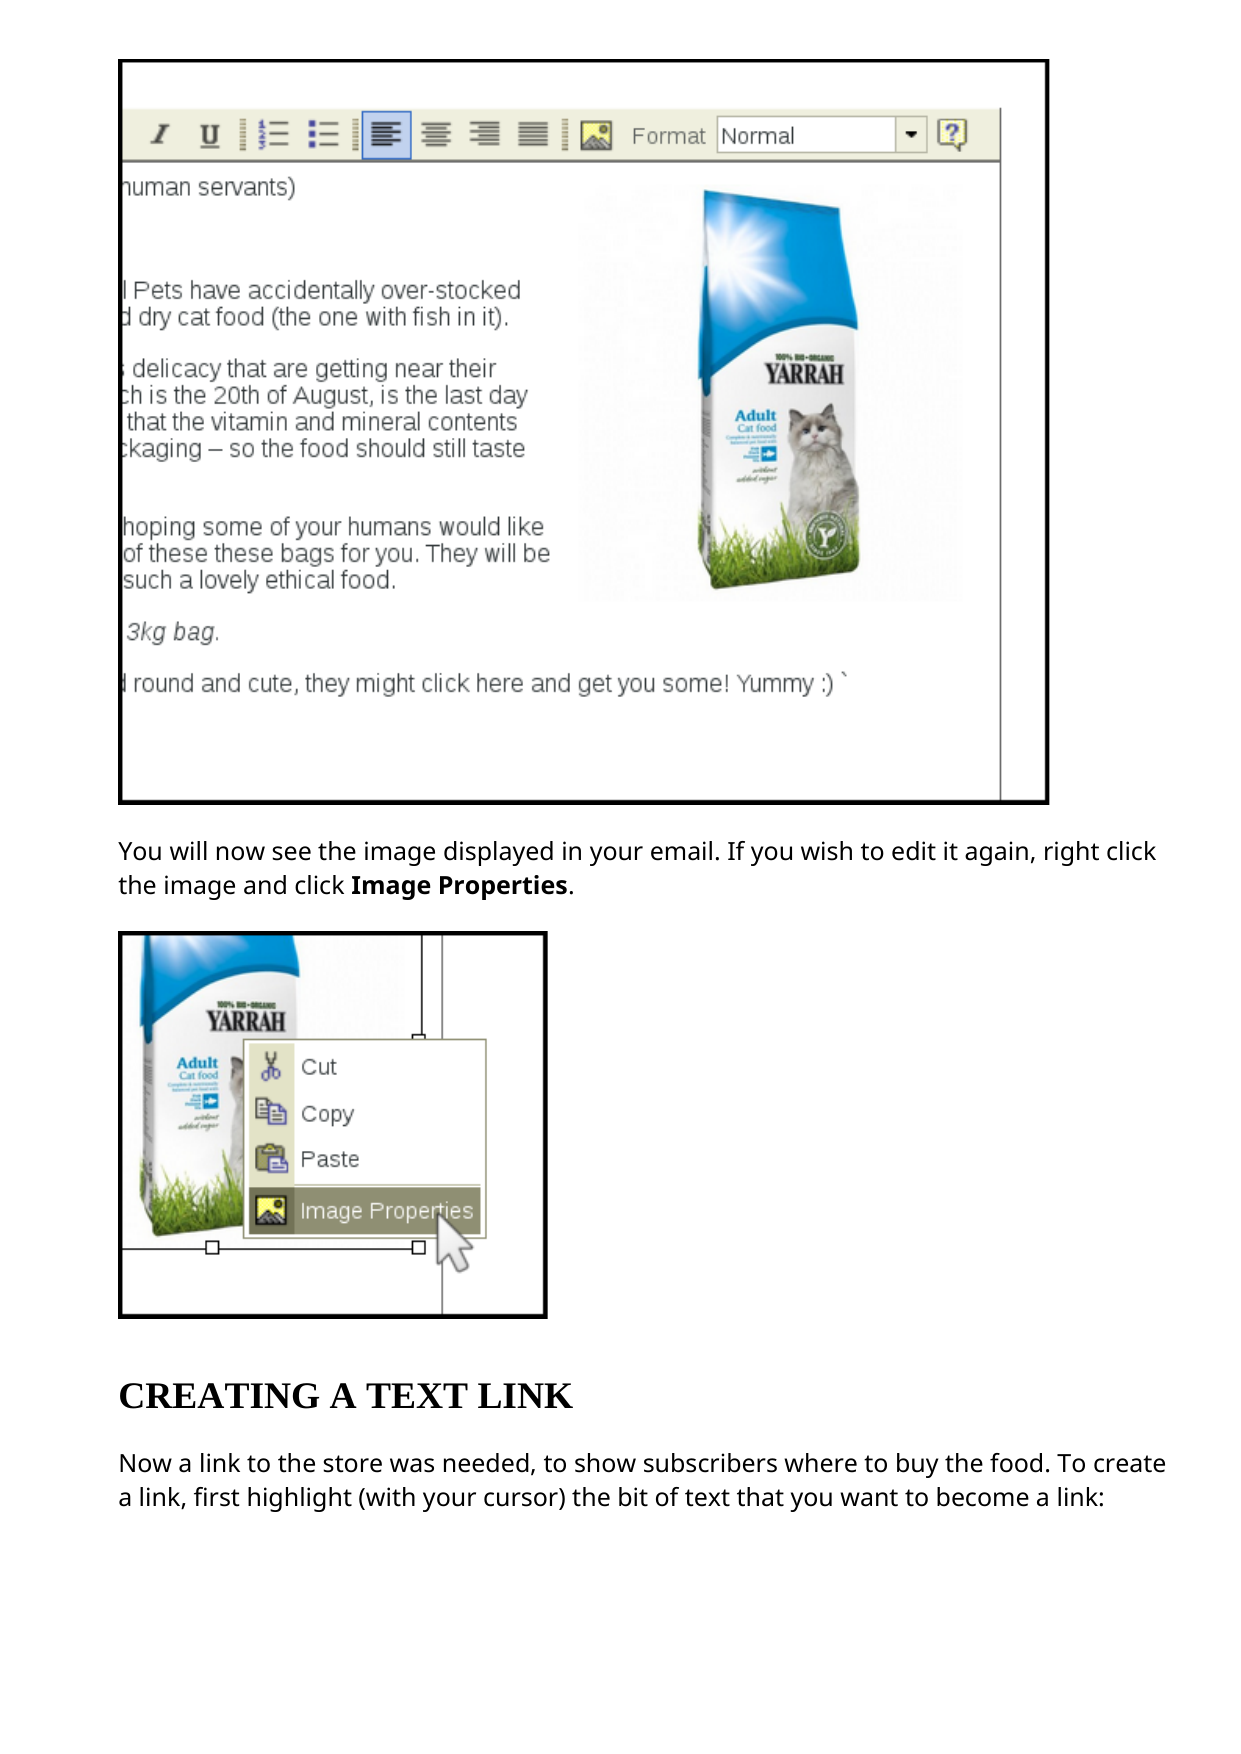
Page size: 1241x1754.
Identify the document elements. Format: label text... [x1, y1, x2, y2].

subtitle Creating a Text Link [118, 1373, 1181, 1417]
text You will now see the image displayed in your email. If you wish to edit it again, right click the image and click Image Properties. [118, 834, 1181, 902]
picture [118, 931, 548, 1319]
text Now a link to the store was needed, to show subscribers where to buy the food. To create a link, first highlight (with your cursor) the bit of text that you want to become a link: [118, 1446, 1181, 1514]
picture [118, 59, 1050, 805]
